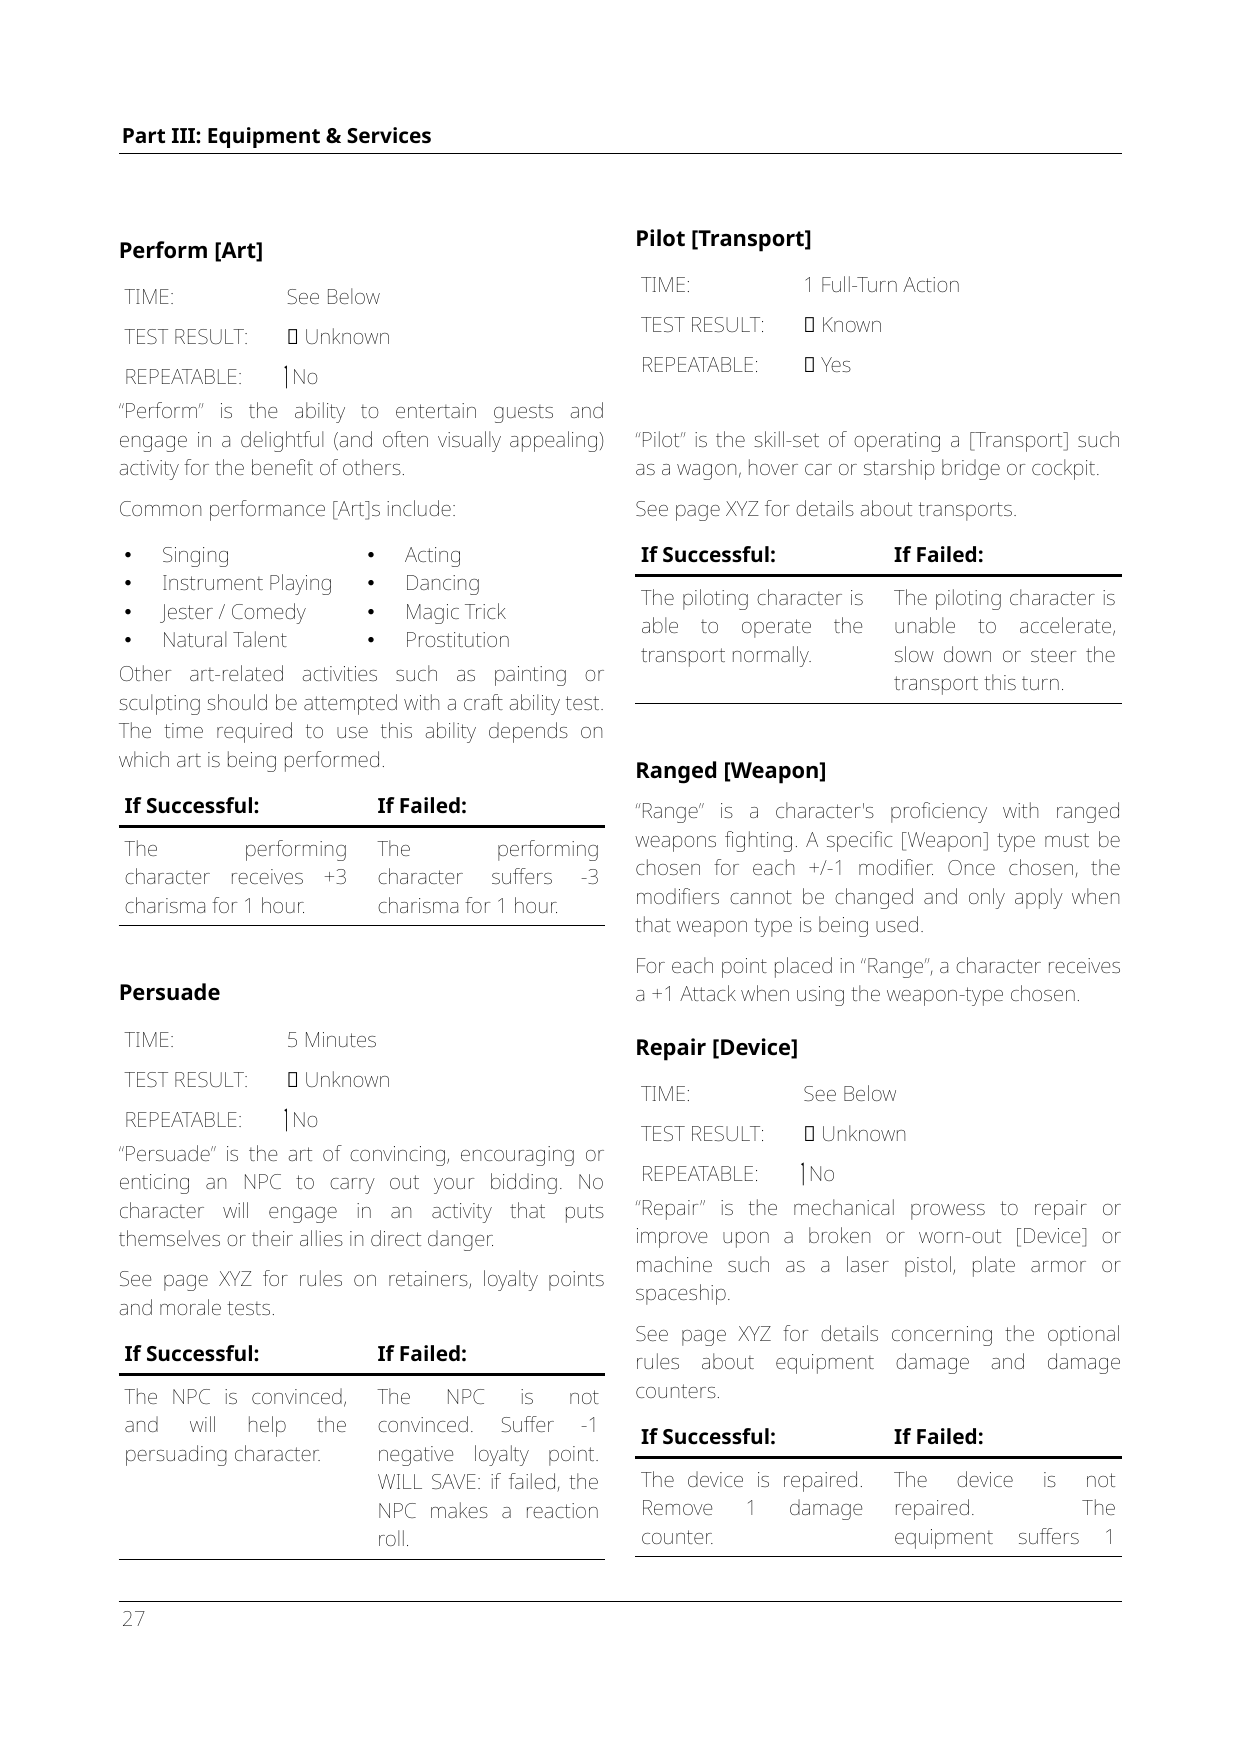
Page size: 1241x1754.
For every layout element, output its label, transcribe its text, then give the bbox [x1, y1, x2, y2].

table_cell  No [281, 357, 605, 396]
table_cell  No [797, 1153, 1122, 1193]
table_cell  Unknown [281, 1059, 605, 1099]
table_header If Failed: [888, 534, 1122, 574]
table_cell [353, 828, 372, 925]
table_header [353, 1334, 372, 1373]
table_cell REPEATABLE: [635, 1153, 797, 1193]
table_cell TEST RESULT: [119, 317, 281, 357]
table_header If Failed: [372, 1334, 605, 1373]
table_header If Successful: [635, 534, 869, 574]
table_header If Failed: [888, 1416, 1122, 1456]
table_header If Successful: [119, 1334, 353, 1373]
text Repair [Device] [635, 1032, 1122, 1061]
text “Pilot” is the skill-set of operating a [Transport] such as a wagon, hover car or starship bridge or cockpit. [635, 425, 1122, 482]
text Ranged [Weapon] [635, 755, 1122, 785]
table_cell  Unknown [281, 317, 605, 357]
text “Repair” is the mechanical prowess to repair or improve upon a broken or worn-out [Device] or machine such as a laser pistol, plate armor or spaceship. [635, 1193, 1122, 1307]
table_cell [869, 1459, 888, 1556]
text “Persuade” is the art of convincing, encouraging or enticing an NPC to carry out your bidding. No character will engage in an activity that puts themselves or their allies in direct danger. [118, 1139, 605, 1253]
table_header [869, 1416, 888, 1456]
table_header If Successful: [119, 785, 353, 825]
table_header 1 Full-Turn Action [797, 265, 1122, 305]
table_header [353, 785, 372, 825]
table_cell REPEATABLE: [119, 357, 281, 396]
table_cell The NPC is convinced, and will help the persuading character. [119, 1376, 353, 1558]
table_cell TEST RESULT: [635, 1113, 797, 1153]
text “Range” is a character's proficiency with ranged weapons fighting. A specific [Weapon] type must be chosen for each +/-1 modifier. Once chosen, the modifiers cannot be changed and only apply when that weapon type is being used. [635, 797, 1122, 939]
text Other art-related activities such as painting or sculpting should be attempted with a craft ability test. The time required to use this ability depends on which art is being performed. [118, 659, 605, 773]
text For each point placed in “Range”, a character receives a +1 Attack when using the weapon-type chosen. [635, 951, 1122, 1008]
table_cell  No [281, 1099, 605, 1139]
table_cell TEST RESULT: [635, 305, 797, 344]
text See page XYZ for details concerning the optional rules about equipment damage and damage counters. [635, 1319, 1122, 1404]
text See page XYZ for rules on retainers, loyalty points and morale tests. [118, 1264, 605, 1321]
table_cell The performing character receives +3 charisma for 1 hour. [119, 828, 353, 925]
table_cell  Yes [797, 345, 1122, 384]
text Pilot [Transport] [635, 223, 1122, 253]
table_cell The piloting character is able to operate the transport normally. [635, 577, 869, 702]
table_header See Below [797, 1074, 1122, 1113]
table_cell [869, 577, 888, 702]
table_header See Below [281, 277, 605, 317]
table_cell The device is not repaired. The equipment suffers 1 [888, 1459, 1122, 1556]
text Common performance [Art]s include: [118, 494, 605, 522]
table_cell TEST RESULT: [119, 1059, 281, 1099]
table_cell  Unknown [797, 1113, 1122, 1153]
table_cell  Known [797, 305, 1122, 344]
table_header TIME: [119, 1019, 281, 1059]
table_cell REPEATABLE: [119, 1099, 281, 1139]
table_header Singing Instrument Playing Jester / Comedy Natural Talent [119, 534, 362, 659]
table_header If Failed: [372, 785, 605, 825]
table_cell The NPC is not convinced. Suffer -1 negative loyalty point. WILL SAVE: if failed, the NPC makes a reaction roll. [372, 1376, 605, 1558]
table_header Acting Dancing Magic Trick Prostitution [362, 534, 605, 659]
table_cell The piloting character is unable to accelerate, slow down or steer the transport this turn. [888, 577, 1122, 702]
table_cell [353, 1376, 372, 1558]
text Persuade [118, 977, 605, 1007]
table_header 5 Minutes [281, 1019, 605, 1059]
table_cell REPEATABLE: [635, 345, 797, 384]
table_header TIME: [635, 1074, 797, 1113]
table_cell The device is repaired. Remove 1 damage counter. [635, 1459, 869, 1556]
text Perform [Art] [118, 235, 605, 265]
table_header TIME: [119, 277, 281, 317]
table_header TIME: [635, 265, 797, 305]
table_header [869, 534, 888, 574]
text “Perform” is the ability to entertain guests and engage in a delightful (and often visually appealing) activity for the benefit of others. [118, 396, 605, 482]
text See page XYZ for details about transports. [635, 494, 1122, 522]
table_header If Successful: [635, 1416, 869, 1456]
table_cell The performing character suffers -3 charisma for 1 hour. [372, 828, 605, 925]
